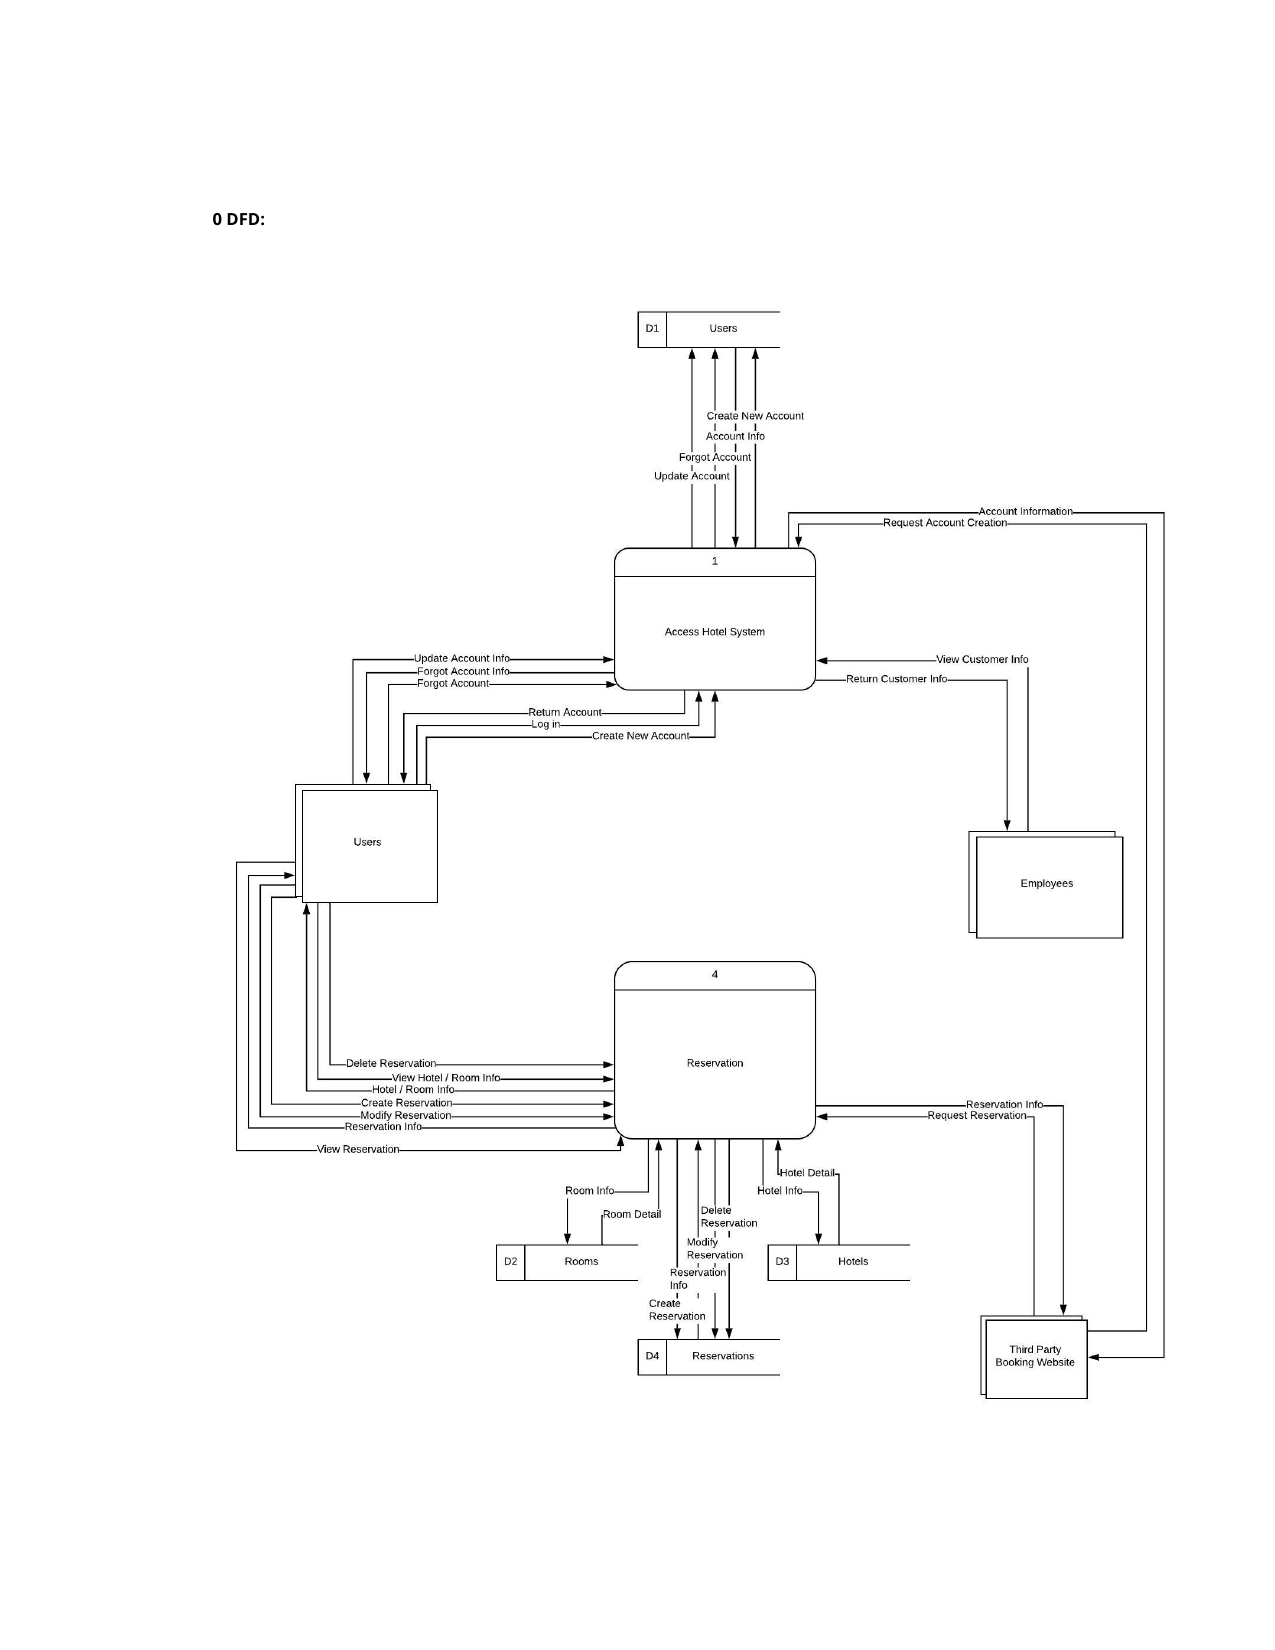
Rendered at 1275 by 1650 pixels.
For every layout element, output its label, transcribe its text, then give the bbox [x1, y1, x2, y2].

subtitle 0 DFD: [212, 207, 1125, 230]
